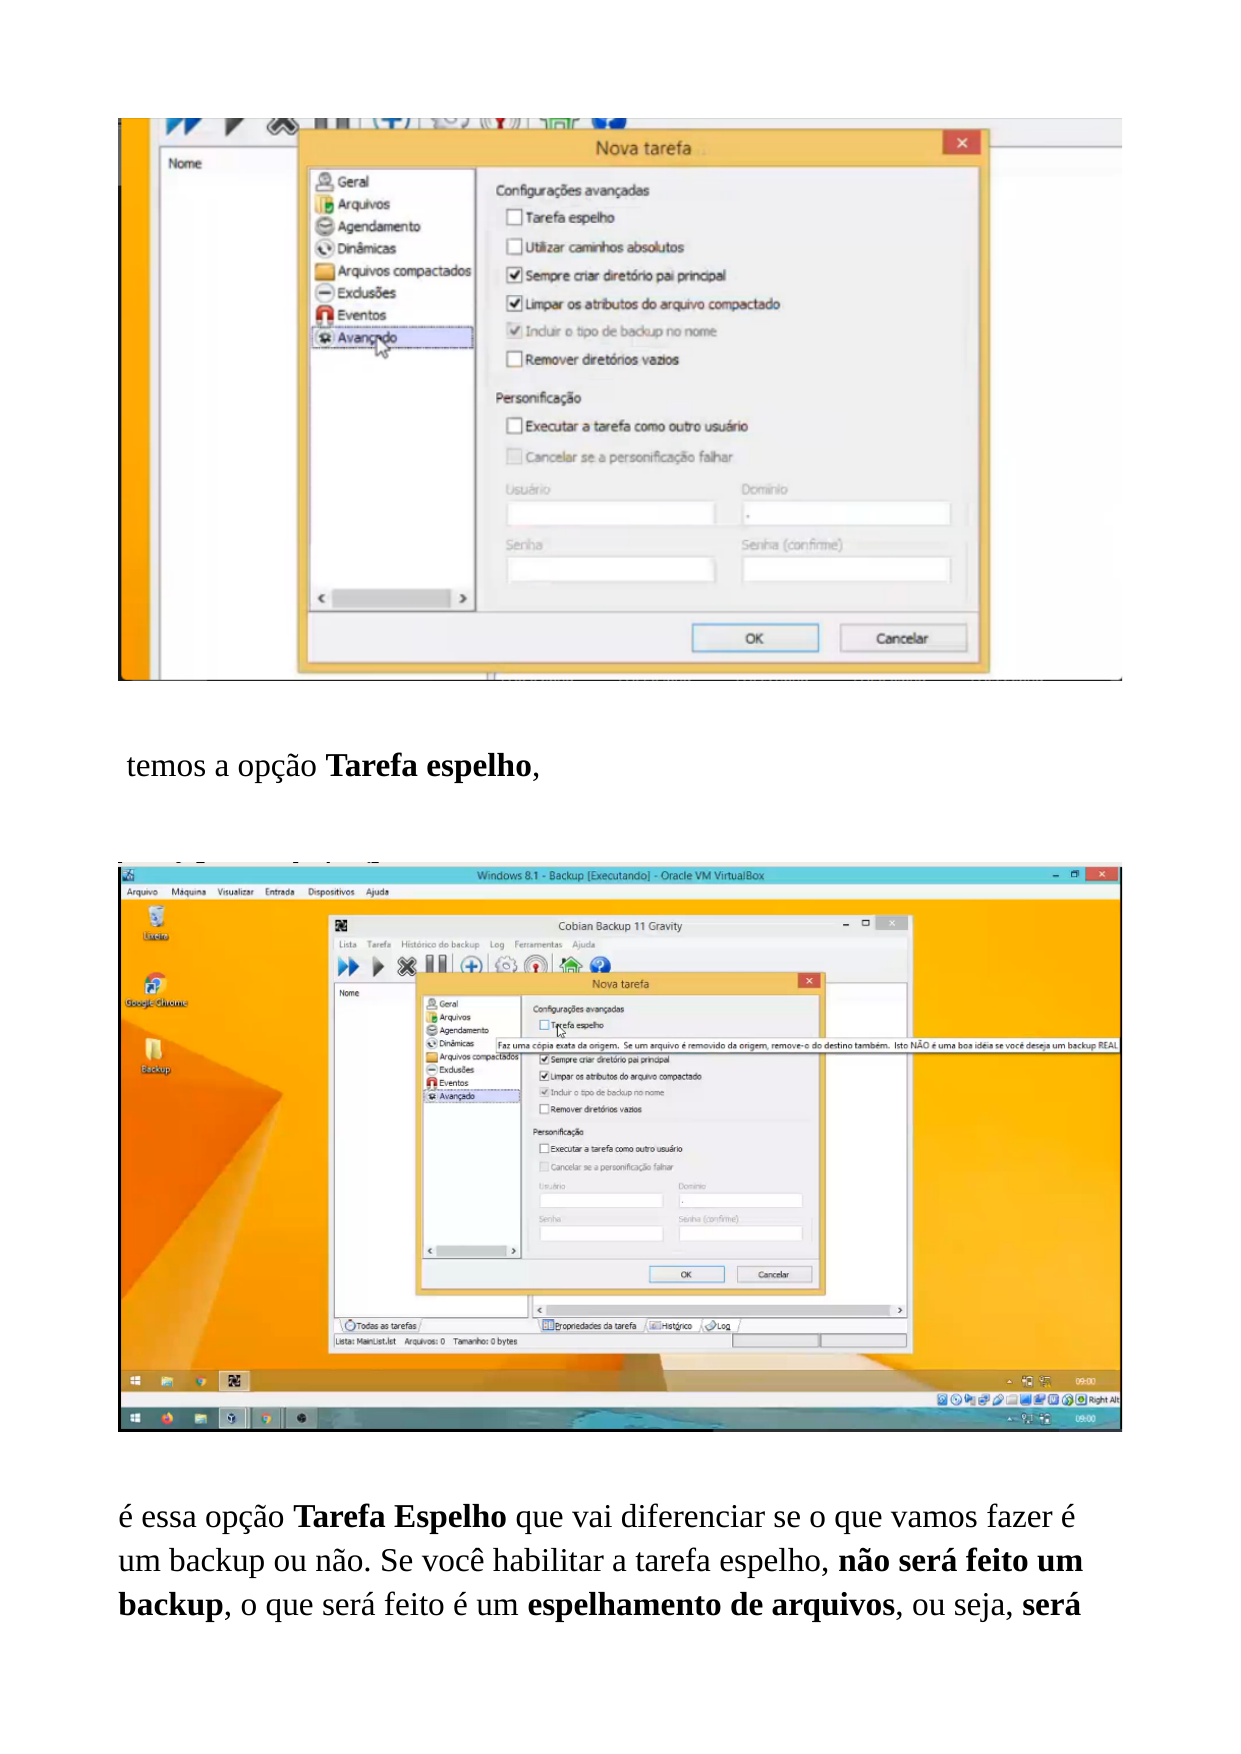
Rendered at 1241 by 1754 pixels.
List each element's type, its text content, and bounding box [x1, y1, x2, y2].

text é essa opção Tarefa Espelho que vai diferenciar se o que vamos fazer é um backup ou não. Se você habilitar a tarefa espelho, não será feito um backup, o que será feito é um espelhamento de arquivos, ou seja, será [118, 1496, 1122, 1623]
text temos a opção Tarefa espelho, [118, 745, 1122, 784]
picture [118, 118, 1123, 681]
picture [118, 862, 1123, 1432]
